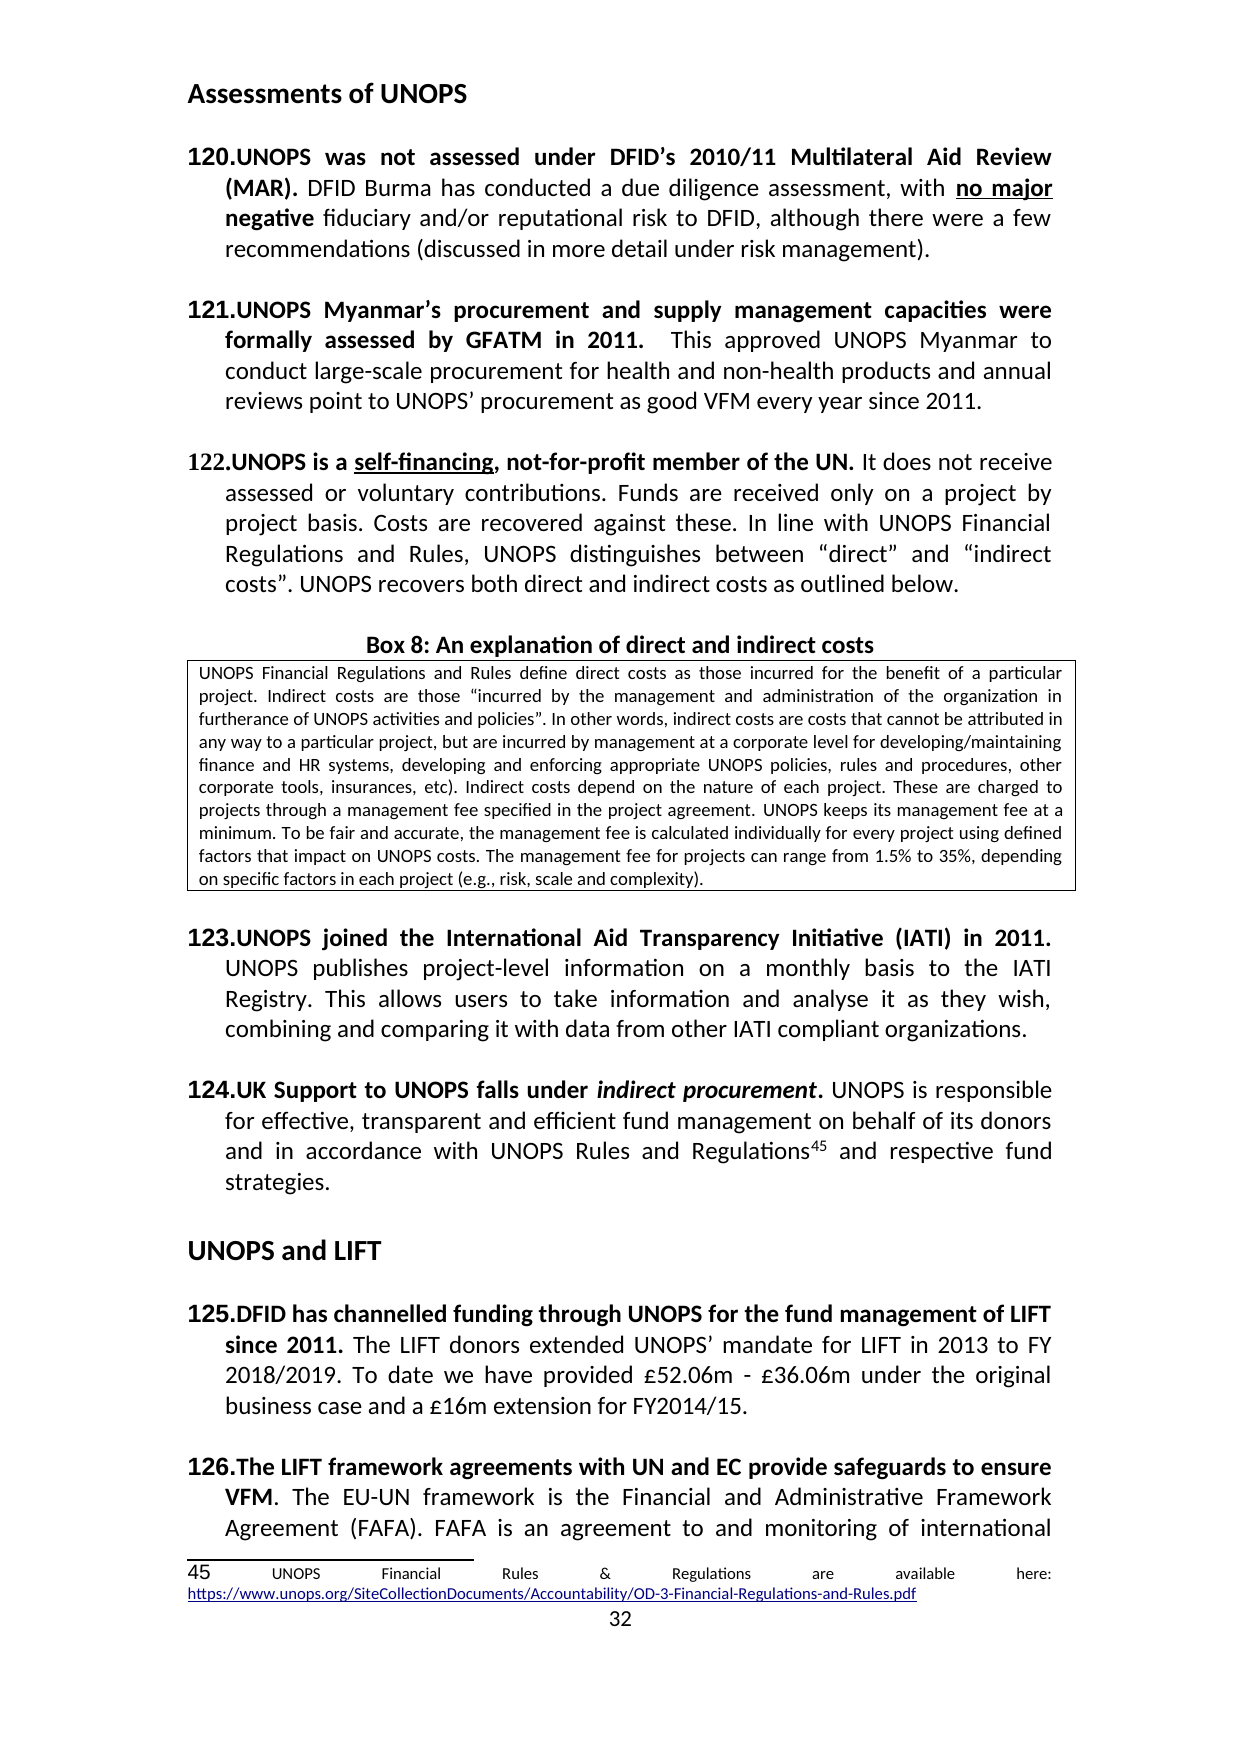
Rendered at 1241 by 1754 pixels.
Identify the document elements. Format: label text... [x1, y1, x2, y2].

list UNOPS was not assessed under DFID’s 2010/11 Multilateral Aid Review (MAR). DFID Burma has conducted a due diligence assessment, with no major negative fiduciary and/or reputational risk to DFID, although there were a few recommendations (discussed in more detail under risk management). [187, 141, 1053, 263]
text Assessments of UNOPS [187, 75, 1053, 111]
list DFID has channelled funding through UNOPS for the fund management of LIFT since 2011. The LIFT donors extended UNOPS’ mandate for LIFT in 2013 to FY 2018/2019. To date we have provided £52.06m - £36.06m under the original business case and a £16m extension for FY2014/15. [187, 1298, 1053, 1420]
list UNOPS Myanmar’s procurement and supply management capacities were formally assessed by GFATM in 2011. This approved UNOPS Myanmar to conduct large-scale procurement for health and non-health products and annual reviews point to UNOPS’ procurement as good VFM every year since 2011. [187, 294, 1053, 416]
table_header UNOPS Financial Regulations and Rules define direct costs as those incurred for the benefit of a particular project. Indirect costs are those “incurred by the management and administration of the organization in furtherance of UNOPS activities and policies”. In other words, indirect costs are costs that cannot be attributed in any way to a particular project, but are incurred by management at a corporate level for developing/maintaining finance and HR systems, developing and enforcing appropriate UNOPS policies, rules and procedures, other corporate tools, insurances, etc). Indirect costs depend on the nature of each project. These are charged to projects through a management fee specified in the project agreement. UNOPS keeps its management fee at a minimum. To be fair and accurate, the management fee is calculated individually for every project using defined factors that impact on UNOPS costs. The management fee for projects can range from 1.5% to 35%, depending on specific factors in each project (e.g., risk, scale and complexity). [188, 661, 1075, 890]
list The LIFT framework agreements with UN and EC provide safeguards to ensure VFM. The EU-UN framework is the Financial and Administrative Framework Agreement (FAFA). FAFA is an agreement to and monitoring of international [187, 1451, 1053, 1542]
list UNOPS joined the International Aid Transparency Initiative (IATI) in 2011. UNOPS publishes project-level information on a monthly basis to the IATI Registry. This allows users to take information and analyse it as they wish, combining and comparing it with data from other IATI compliant organizations. [187, 922, 1053, 1044]
text Box 8: An explanation of direct and indirect costs [187, 629, 1053, 660]
list UNOPS and LIFT [187, 1232, 1053, 1268]
list UNOPS is a self-financing, not-for-profit member of the UN. It does not receive assessed or voluntary contributions. Funds are received only on a project by project basis. Costs are recovered against these. In line with UNOPS Financial Regulations and Rules, UNOPS distinguishes between “direct” and “indirect costs”. UNOPS recovers both direct and indirect costs as outlined below. [187, 446, 1053, 599]
list UNOPS Financial Rules & Regulations are available here: https://www.unops.org/SiteCollectionDocuments/Accountability/OD-3-Financial-Regulations-and-Rules.pdf [187, 1560, 1053, 1604]
list UK Support to UNOPS falls under indirect procurement. UNOPS is responsible for effective, transparent and efficient fund management on behalf of its donors and in accordance with UNOPS Rules and Regulations and respective fund strategies. [187, 1074, 1053, 1196]
